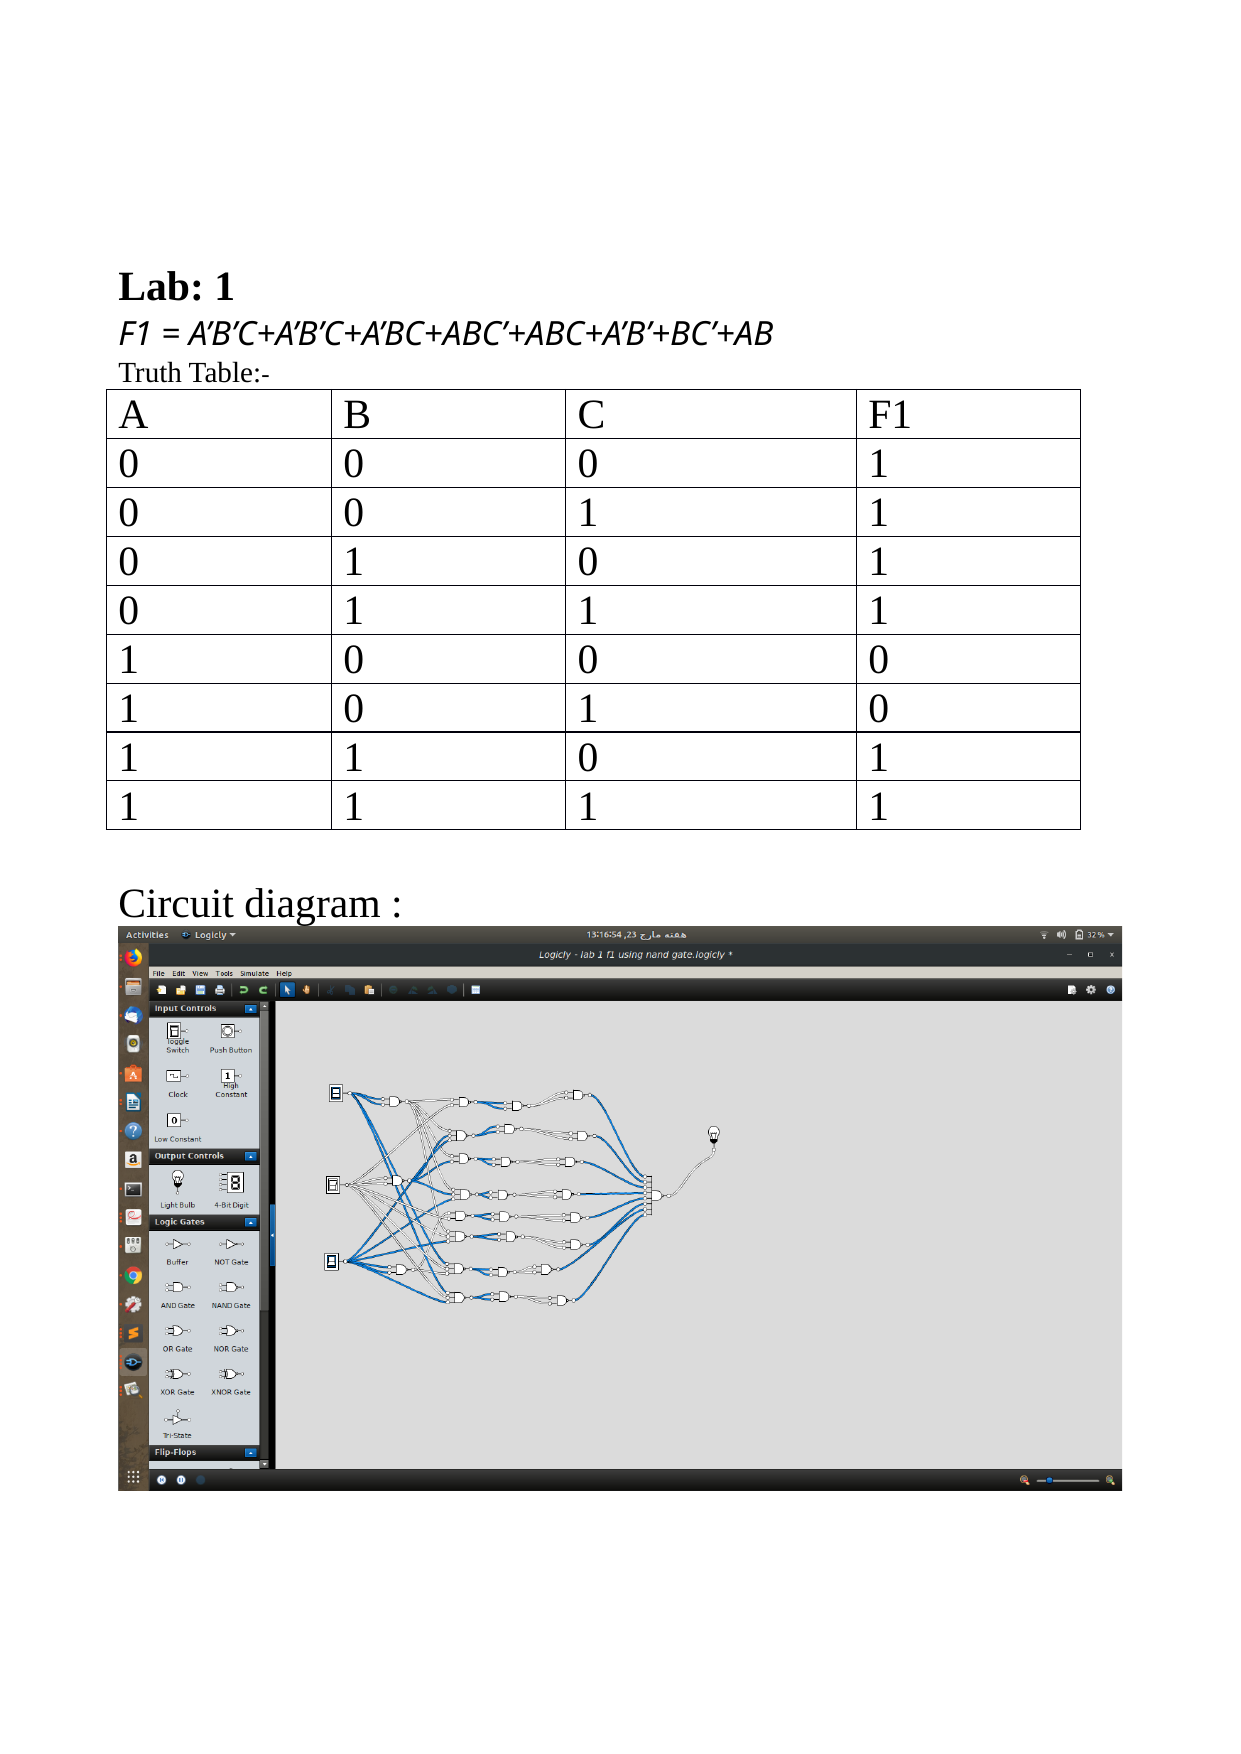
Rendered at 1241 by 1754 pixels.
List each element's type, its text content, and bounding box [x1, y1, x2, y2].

text Lab: 1 [118, 262, 1122, 310]
table_header B [332, 390, 565, 438]
table_cell 1 [857, 781, 1080, 829]
table_cell 1 [332, 733, 565, 780]
table_cell 1 [566, 684, 856, 731]
table_cell 1 [857, 537, 1080, 584]
table_cell 1 [107, 733, 331, 780]
table_cell 0 [332, 635, 565, 682]
table_cell 1 [566, 781, 856, 829]
table_cell 1 [566, 586, 856, 633]
table_cell 0 [107, 488, 331, 536]
table_cell 1 [332, 586, 565, 633]
text Truth Table:- [118, 355, 1122, 389]
table_cell 1 [107, 781, 331, 829]
table_cell 0 [332, 684, 565, 731]
table_cell 0 [566, 635, 856, 682]
table_cell 1 [857, 439, 1080, 487]
table_cell 1 [566, 488, 856, 536]
table_cell 0 [107, 586, 331, 633]
table_cell 1 [107, 684, 331, 731]
table_header F1 [857, 390, 1080, 438]
table_cell 0 [566, 439, 856, 487]
table_cell 1 [107, 635, 331, 682]
table_cell 0 [107, 439, 331, 487]
table_cell 1 [332, 537, 565, 584]
text Circuit diagram : [118, 878, 1122, 926]
table_cell 0 [107, 537, 331, 584]
table_cell 0 [566, 537, 856, 584]
table_cell 1 [857, 586, 1080, 633]
table_header A [107, 390, 331, 438]
table_cell 1 [332, 781, 565, 829]
table_cell 0 [857, 684, 1080, 731]
picture [118, 926, 1123, 1491]
table_cell 0 [332, 439, 565, 487]
table_cell 0 [857, 635, 1080, 682]
table_cell 0 [332, 488, 565, 536]
table_header C [566, 390, 856, 438]
text F1 = A’B’C+A’B’C+A’BC+ABC’+ABC+A’B’+BC’+AB [118, 310, 1122, 355]
table_cell 1 [857, 733, 1080, 780]
table_cell 1 [857, 488, 1080, 536]
table_cell 0 [566, 733, 856, 780]
